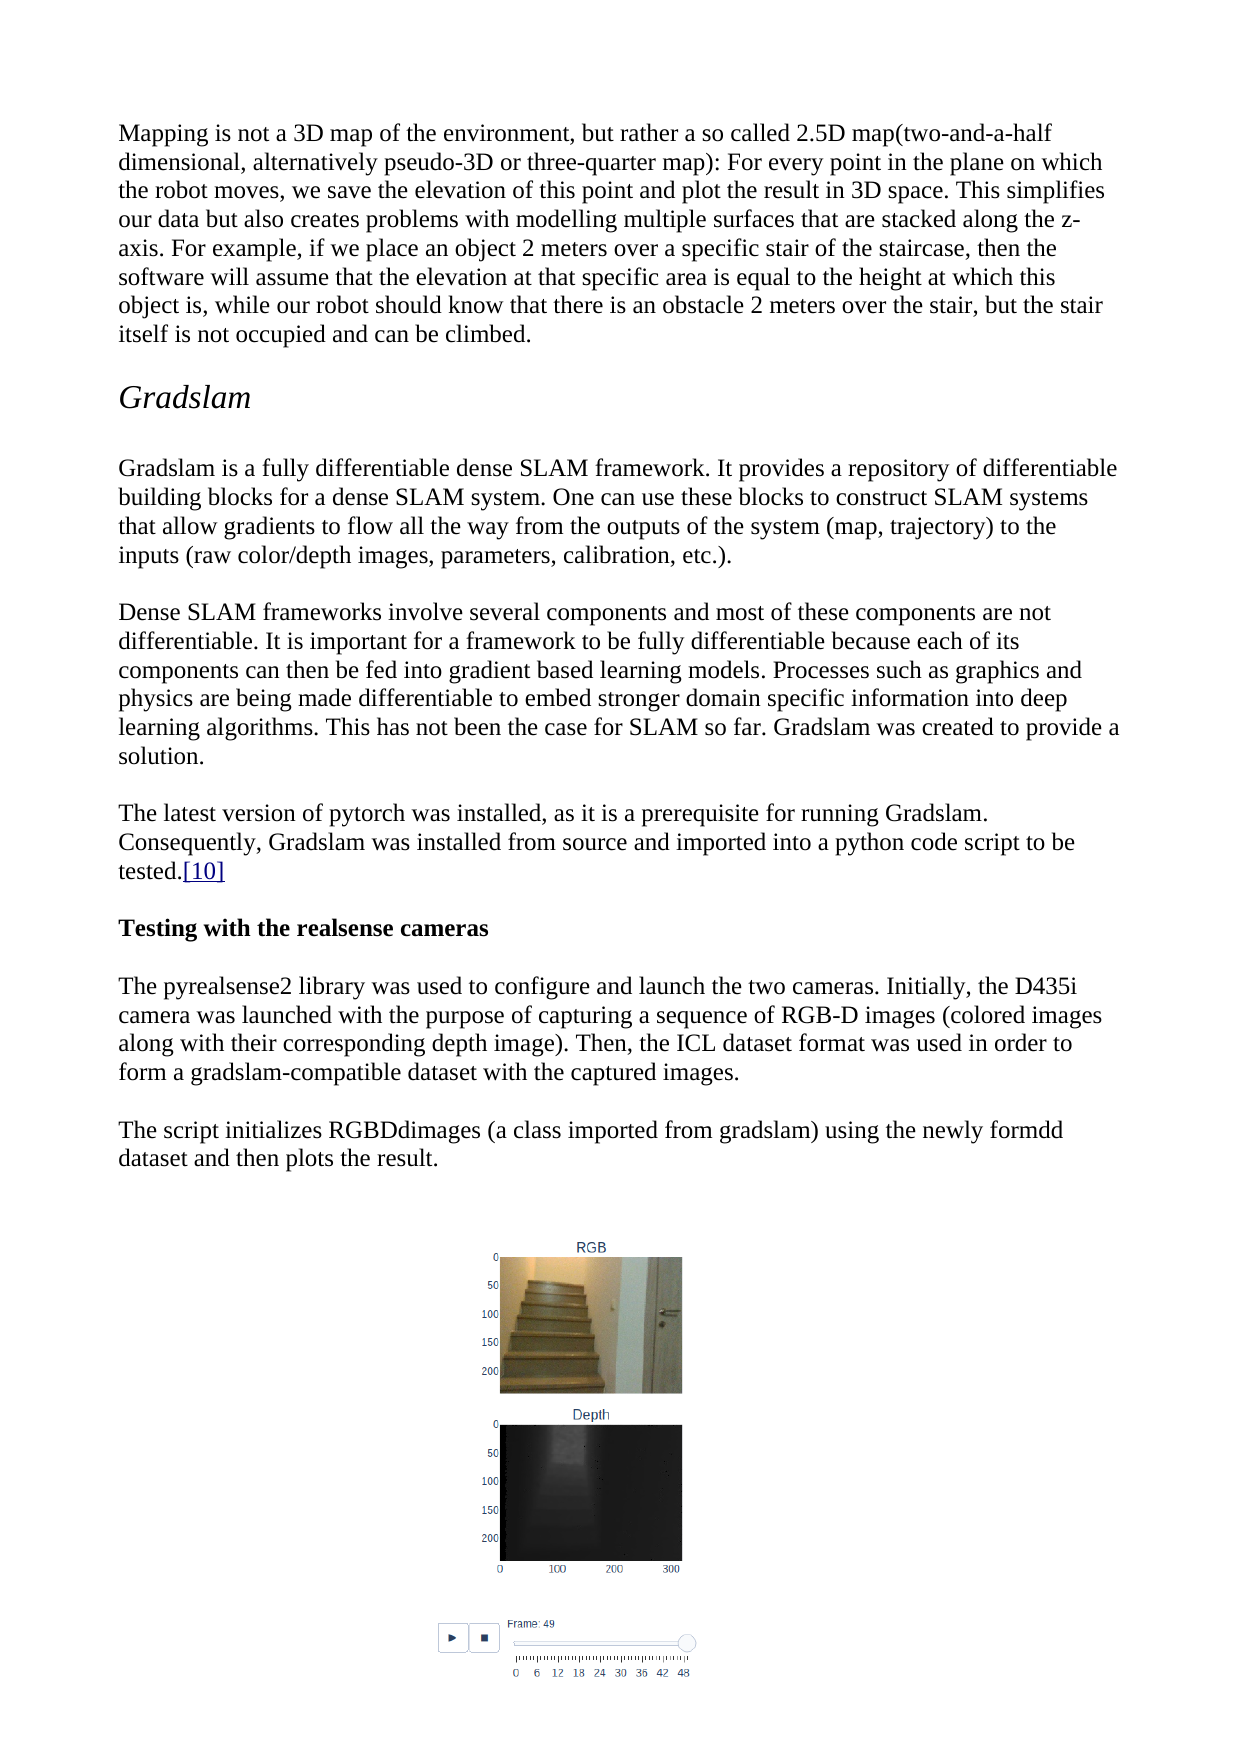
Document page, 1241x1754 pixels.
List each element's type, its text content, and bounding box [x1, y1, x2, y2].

text The script initializes RGBDdimages (a class imported from gradslam) using the newly formdd dataset and then plots the result. [118, 1115, 1122, 1172]
text The latest version of pytorch was installed, as it is a prerequisite for running Gradslam. Consequently, Gradslam was installed from source and imported into a python code script to be tested.[10] [118, 798, 1122, 885]
text Dense SLAM frameworks involve several components and most of these components are not differentiable. It is important for a framework to be fully differentiable because each of its components can then be fed into gradient based learning models. Processes such as graphics and physics are being made differentiable to embed stronger domain specific information into deep learning algorithms. This has not been the case for SLAM so far. Gradslam was created to provide a solution. [118, 597, 1122, 770]
text Gradslam [118, 377, 1122, 415]
text Testing with the realsense cameras [118, 913, 1122, 942]
text The pyrealsense2 library was used to configure and launch the two cameras. Initially, the D435i camera was launched with the purpose of capturing a sequence of RGB-D images (colored images along with their corresponding depth image). Then, the ICL dataset format was used in order to form a gradslam-compatible dataset with the captured images. [118, 971, 1122, 1086]
text Gradslam is a fully differentiable dense SLAM framework. It provides a repository of differentiable building blocks for a dense SLAM system. One can use these blocks to construct SLAM systems that allow gradients to flow all the way from the outputs of the system (map, trajectory) to the inputs (raw color/depth images, parameters, calibration, etc.). [118, 453, 1122, 568]
picture [430, 1195, 649, 1693]
text Mapping is not a 3D map of the environment, but rather a so called 2.5D map(two-and-a-half dimensional, alternatively pseudo-3D or three-quarter map): For every point in the plane on which the robot moves, we save the elevation of this point and plot the result in 3D space. This simplifies our data but also creates problems with modelling multiple surfaces that are stacked along the z-axis. For example, if we place an object 2 meters over a specific stair of the staircase, then the software will assume that the elevation at that specific area is equal to the height at which this object is, while our robot should know that there is an obstacle 2 meters over the stair, but the stair itself is not occupied and can be climbed. [118, 118, 1122, 348]
